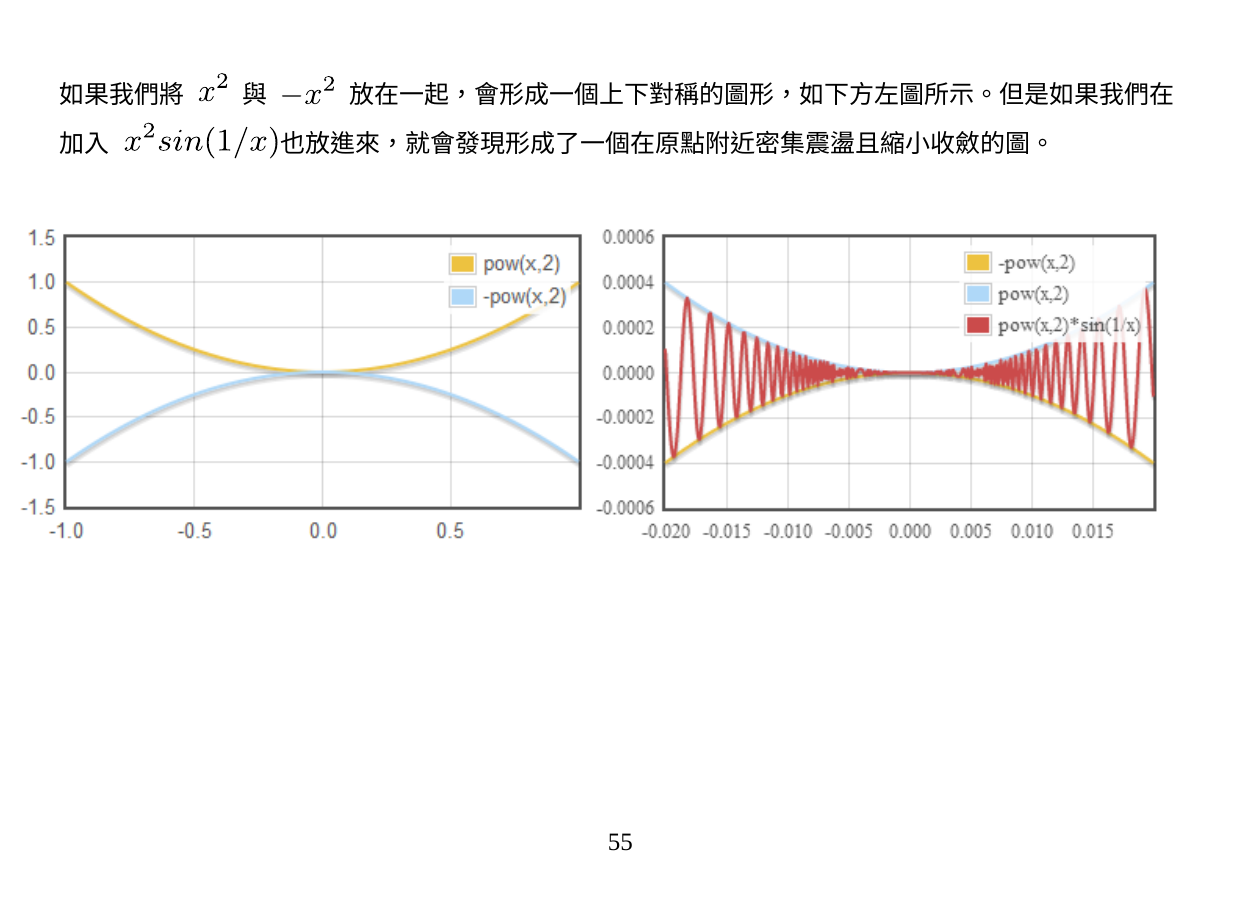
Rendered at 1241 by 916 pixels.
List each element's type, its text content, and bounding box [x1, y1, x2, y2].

picture [15, 222, 1163, 546]
text 如果我們將 與 放在一起，會形成一個上下對稱的圖形，如下方左圖所示。但是如果我們在加入 也放進來，就會發現形成了一個在原點附近密集震盪且縮小收斂的圖。 [59, 71, 1181, 161]
